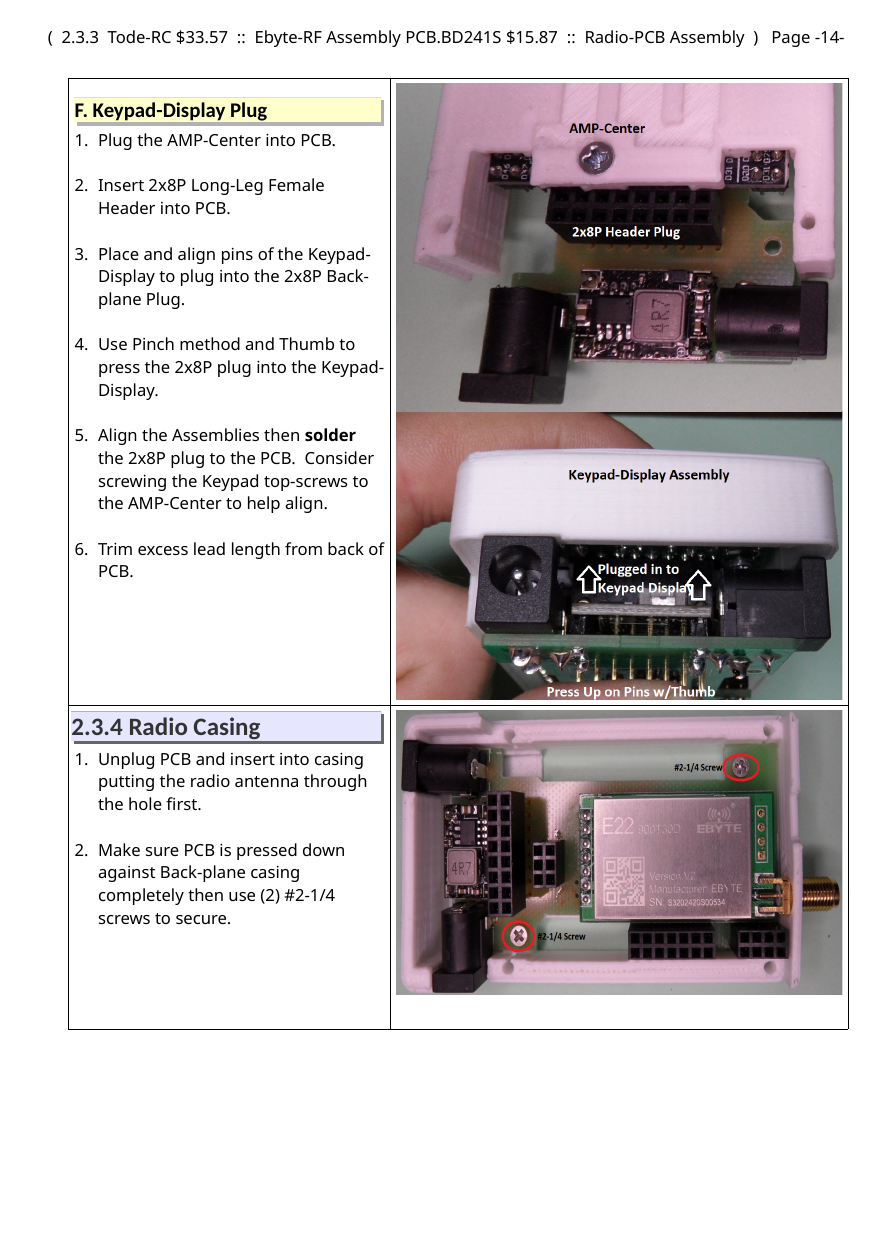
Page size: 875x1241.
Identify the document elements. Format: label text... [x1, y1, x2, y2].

table_cell Radio Casing Unplug PCB and insert into casing putting the radio antenna through the hole first. Make sure PCB is pressed down against Back-plane casing completely then use (2) #2-1/4 screws to secure. [69, 706, 390, 1029]
table_cell [391, 706, 848, 1029]
table_cell Keypad-Display Plug Plug the AMP-Center into PCB. Insert 2x8P Long-Leg Female Header into PCB. Place and align pins of the Keypad-Display to plug into the 2x8P Back-plane Plug. Use Pinch method and Thumb to press the 2x8P plug into the Keypad-Display. Align the Assemblies then solder the 2x8P plug to the PCB. Consider screwing the Keypad top-screws to the AMP-Center to help align. Trim excess lead length from back of PCB. [69, 79, 390, 705]
table_cell [391, 79, 848, 705]
